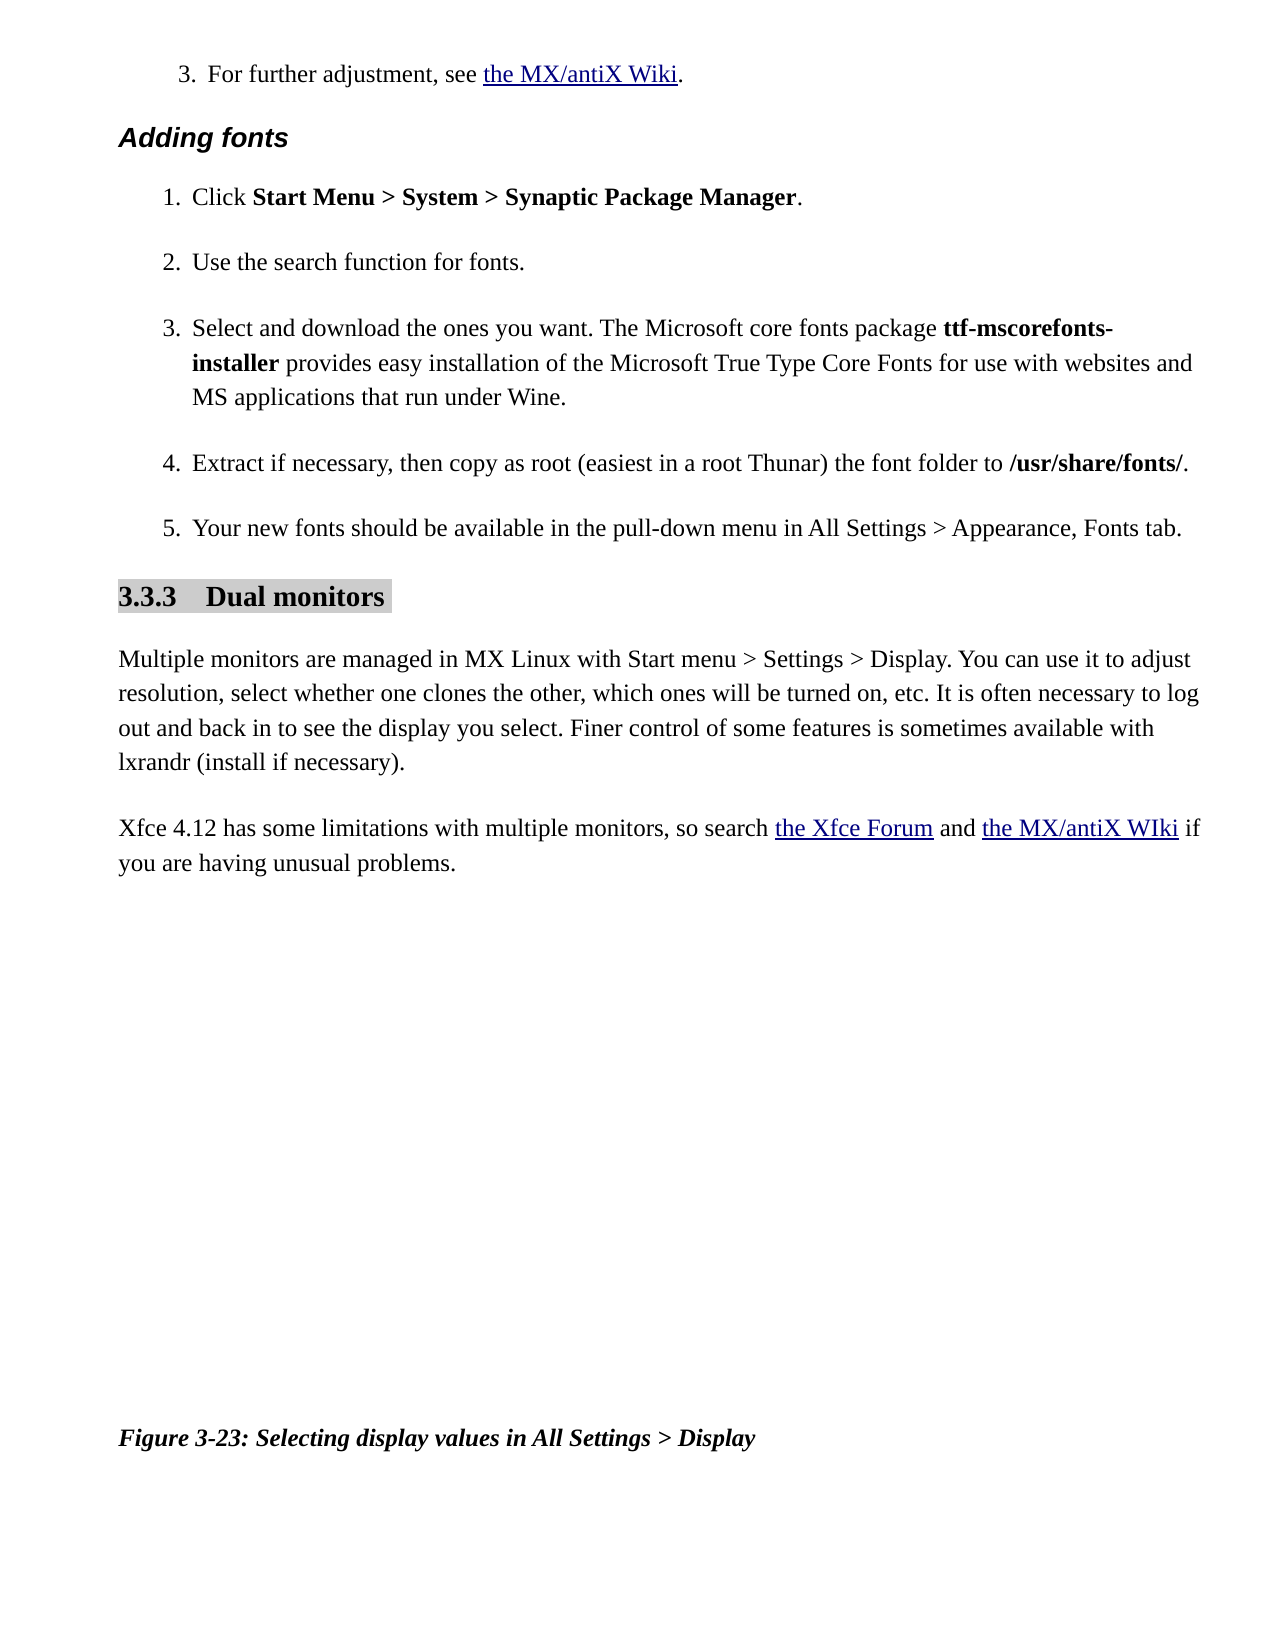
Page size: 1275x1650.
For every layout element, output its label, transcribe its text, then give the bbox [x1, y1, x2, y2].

subtitle Adding fonts [118, 122, 1216, 153]
list Extract if necessary, then copy as root (easiest in a root Thunar) the font folder to /usr/share/fonts/. [162, 448, 1201, 477]
list Use the search function for fonts. [162, 247, 1201, 276]
list Select and download the ones you want. The Microsoft core fonts package ttf-mscorefonts-installer provides easy installation of the Microsoft True Type Core Fonts for use with websites and MS applications that run under Wine. [162, 313, 1201, 411]
list Your new fonts should be available in the pull-down menu in All Settings > Appearance, Fonts tab. [162, 513, 1201, 542]
list Click Start Menu > System > Synaptic Package Manager. [162, 182, 1201, 210]
text Xfce 4.12 has some limitations with multiple monitors, so search the Xfce Forum and the MX/antiX WIki if you are having unusual problems. [118, 813, 1216, 876]
subtitle 3.3.3 Dual monitors [392, 579, 1216, 613]
text Multiple monitors are managed in MX Linux with Start menu > Settings > Display. You can use it to adjust resolution, select whether one clones the other, which ones will be turned on, etc. It is often necessary to log out and back in to see the display you select. Finer control of some features is sometimes available with lxrandr (install if necessary). [118, 644, 1216, 776]
text Figure 3-23: Selecting display values in All Settings > Display [118, 1423, 1216, 1452]
list For further adjustment, see the MX/antiX Wiki. [178, 59, 1200, 88]
